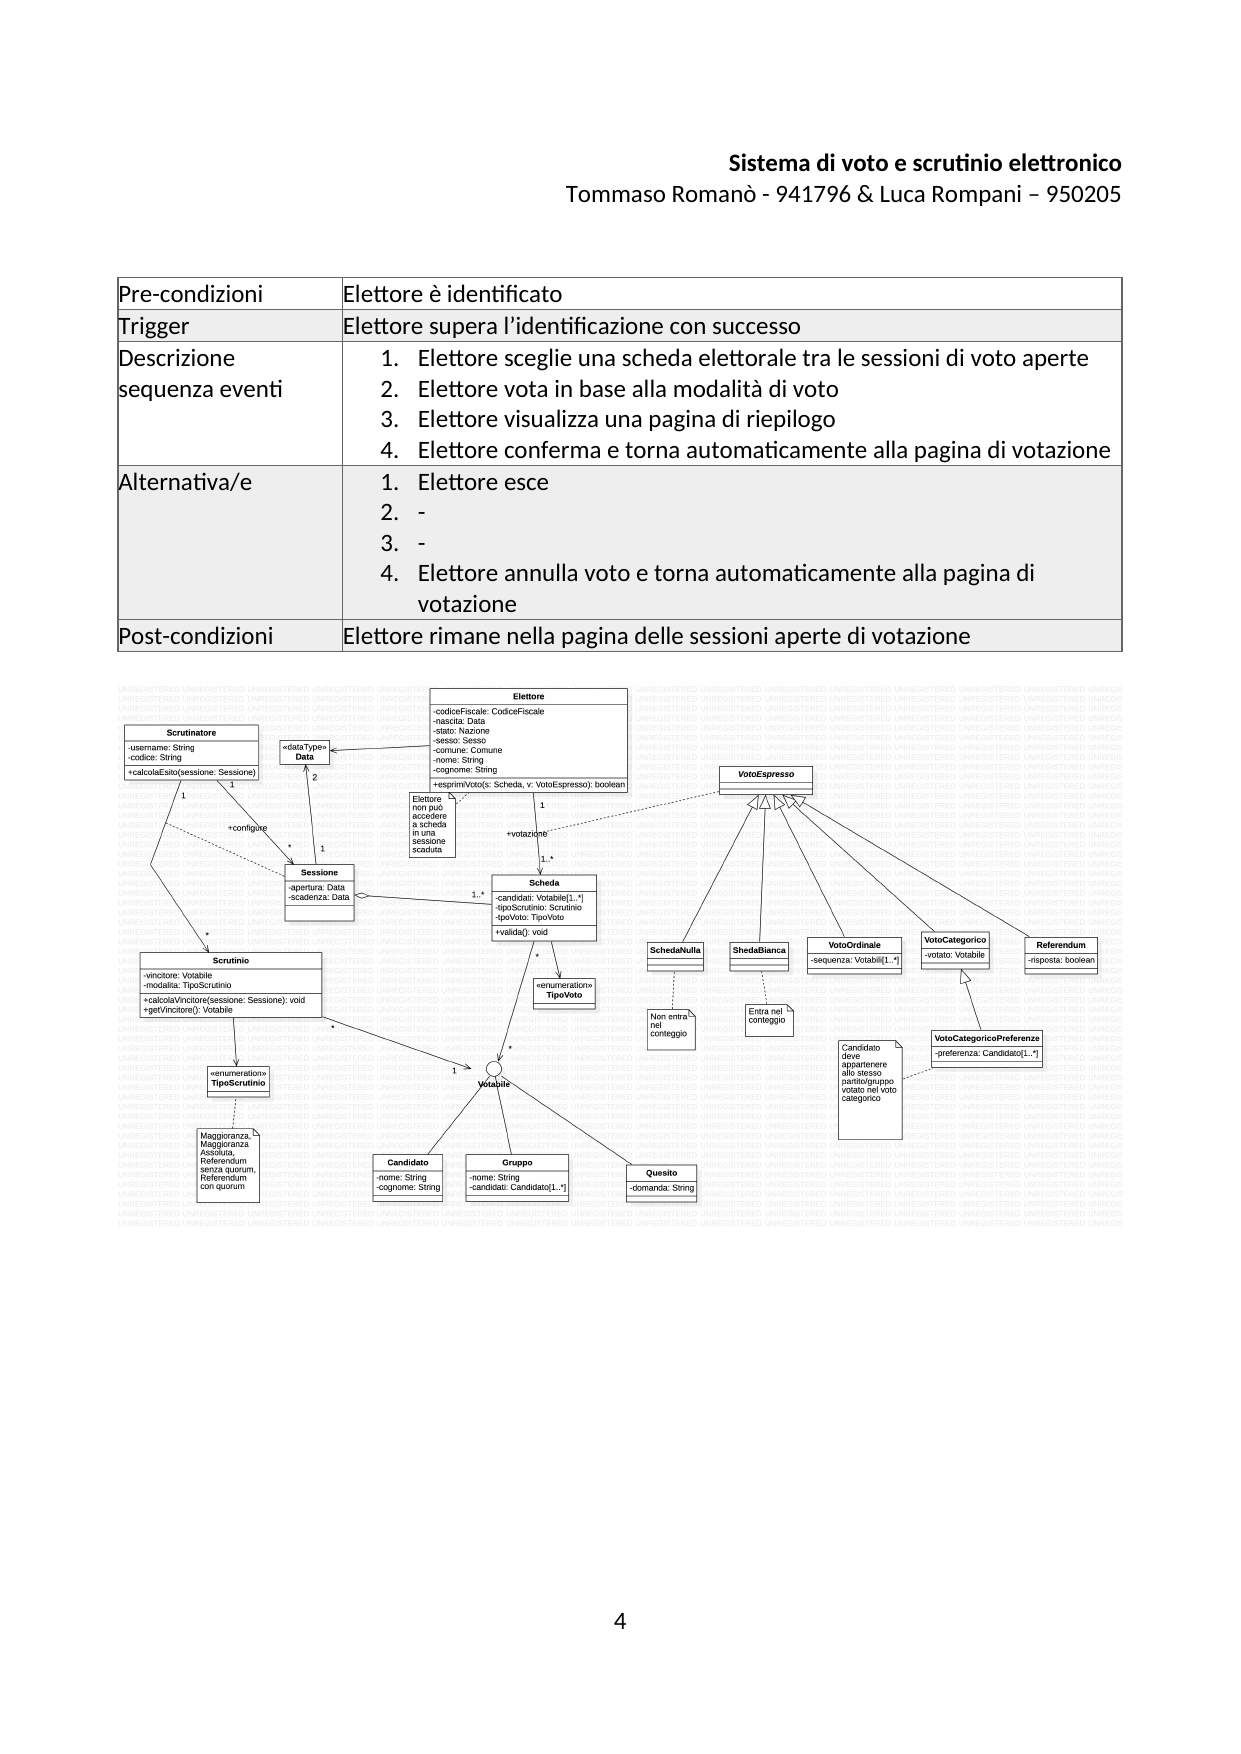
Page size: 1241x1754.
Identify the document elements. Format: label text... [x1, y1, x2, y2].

table_cell Alternativa/e [119, 466, 342, 619]
table_cell Post-condizioni [119, 620, 342, 651]
table_cell Elettore esce - - Elettore annulla voto e torna automaticamente alla pagina di votazione [343, 466, 1121, 619]
table_cell Elettore sceglie una scheda elettorale tra le sessioni di voto aperte Elettore vota in base alla modalità di voto Elettore visualizza una pagina di riepilogo Elettore conferma e torna automaticamente alla pagina di votazione [343, 342, 1121, 464]
table_cell Trigger [119, 310, 342, 341]
table_cell Elettore rimane nella pagina delle sessioni aperte di votazione [343, 620, 1121, 651]
table_cell Elettore supera l’identificazione con successo [343, 310, 1121, 341]
table_cell Elettore è identificato [343, 278, 1121, 309]
table_cell Pre-condizioni [119, 278, 342, 309]
table_cell Descrizione sequenza eventi [119, 342, 342, 464]
picture [118, 682, 1123, 1229]
